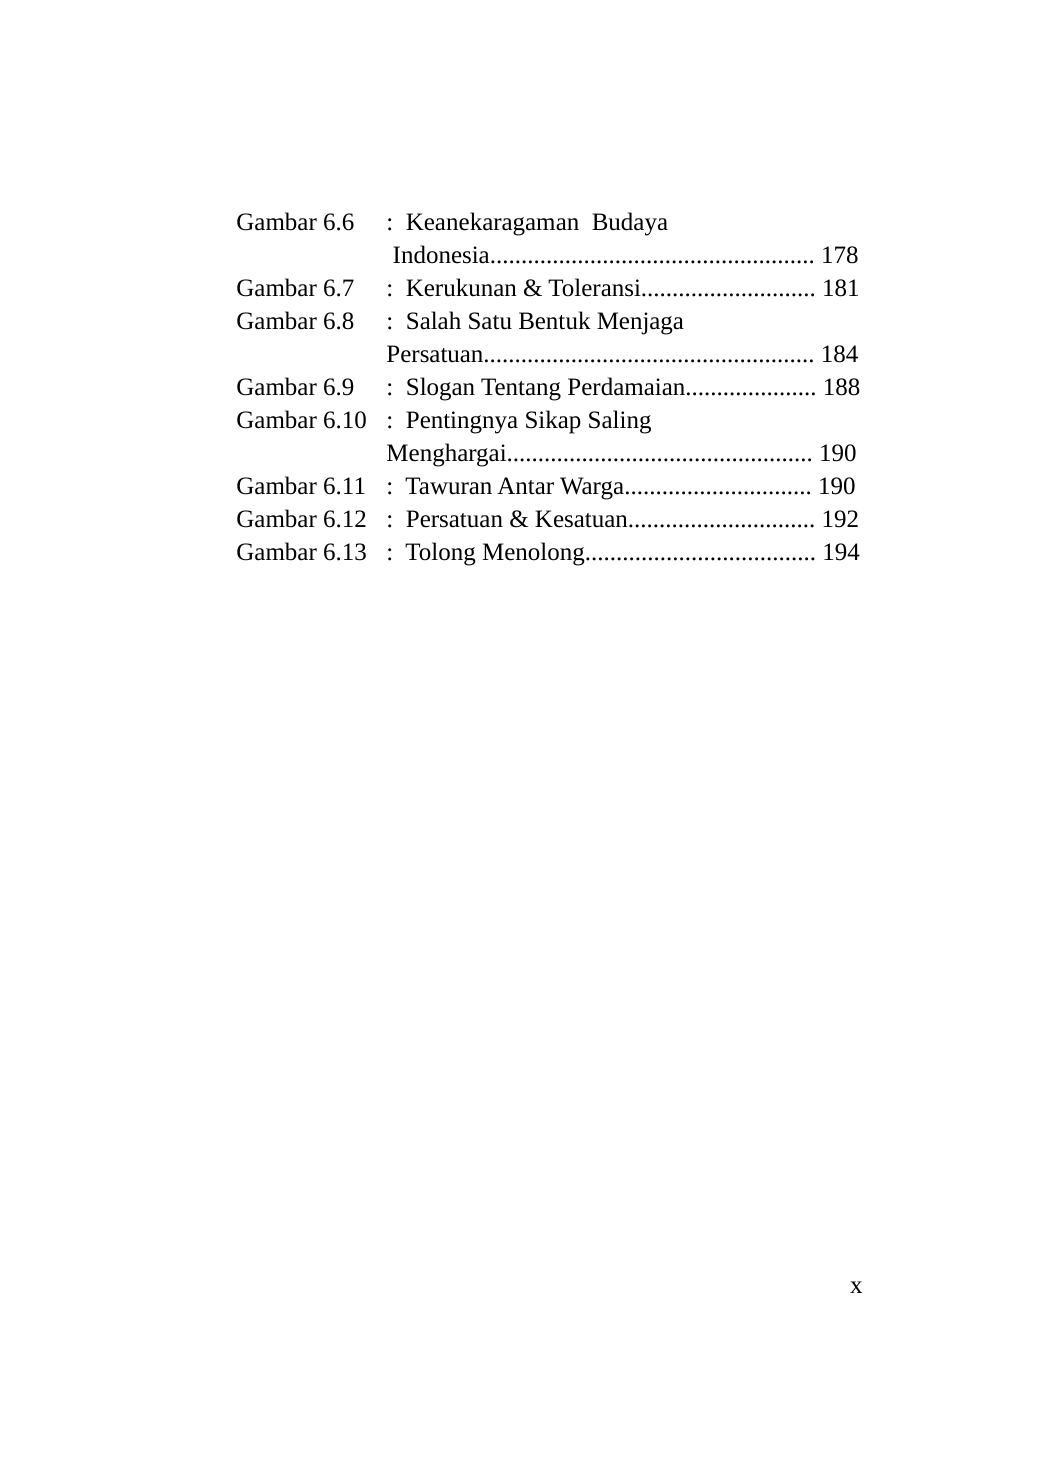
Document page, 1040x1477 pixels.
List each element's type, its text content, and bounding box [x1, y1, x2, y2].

text Indonesia.................................................... 178 [236, 240, 862, 268]
text Gambar 6.9 : Slogan Tentang Perdamaian..................... 188 [236, 372, 862, 401]
text Gambar 6.10 : Pentingnya Sikap Saling [236, 405, 862, 433]
text Persatuan..................................................... 184 [236, 339, 862, 367]
text Gambar 6.13 : Tolong Menolong..................................... 194 [236, 537, 862, 566]
text Gambar 6.8 : Salah Satu Bentuk Menjaga [236, 306, 862, 334]
text Gambar 6.7 : Kerukunan & Toleransi............................ 181 [236, 273, 862, 301]
text Gambar 6.6 : Keanekaragaman Budaya [236, 207, 862, 235]
text Gambar 6.12 : Persatuan & Kesatuan.............................. 192 [236, 504, 862, 533]
text Menghargai................................................. 190 [236, 438, 862, 467]
text Gambar 6.11 : Tawuran Antar Warga.............................. 190 [236, 471, 862, 499]
